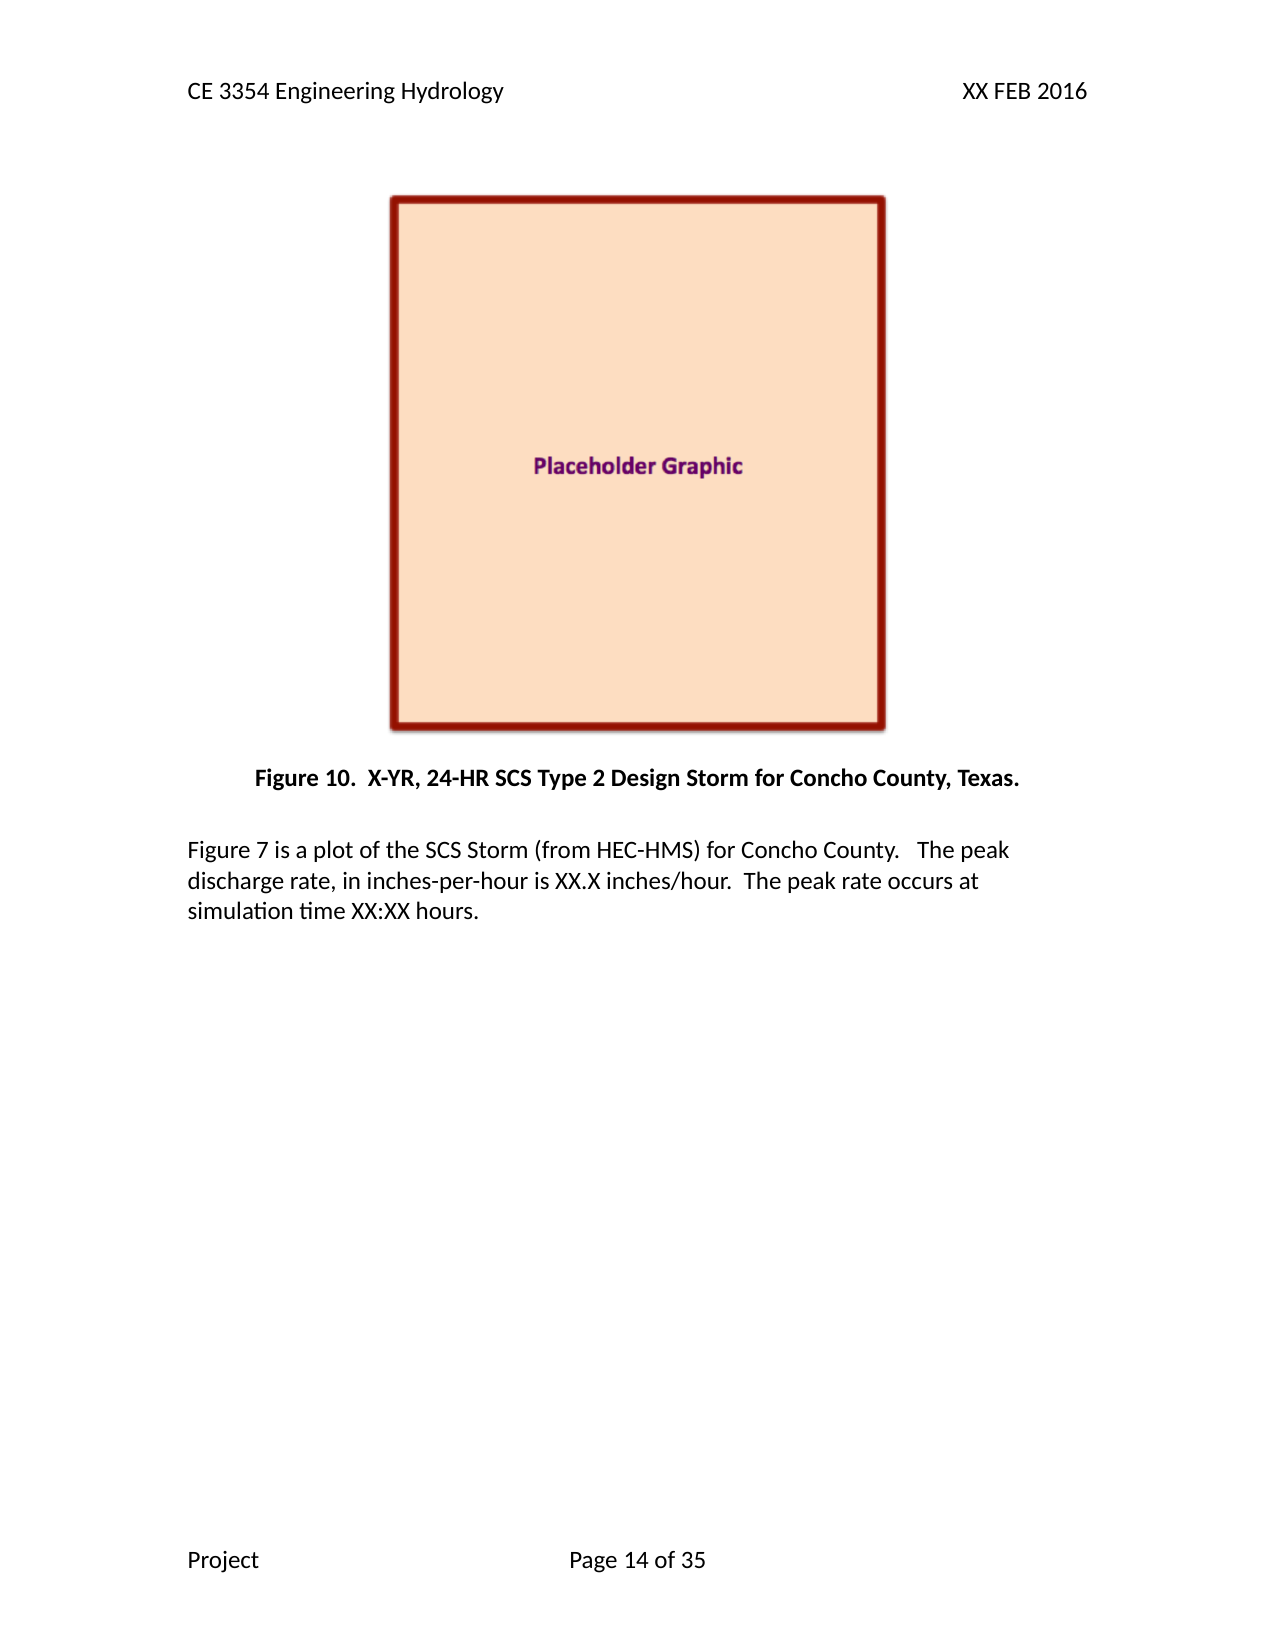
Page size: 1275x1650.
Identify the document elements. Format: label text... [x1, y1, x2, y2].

text Figure 7 is a plot of the SCS Storm (from HEC-HMS) for Concho County. The peak discharge rate, in inches-per-hour is XX.X inches/hour. The peak rate occurs at simulation time XX:XX hours. [187, 834, 1087, 926]
picture [370, 150, 903, 748]
text Figure 10. X-YR, 24-HR SCS Type 2 Design Storm for Concho County, Texas. [187, 762, 1087, 793]
